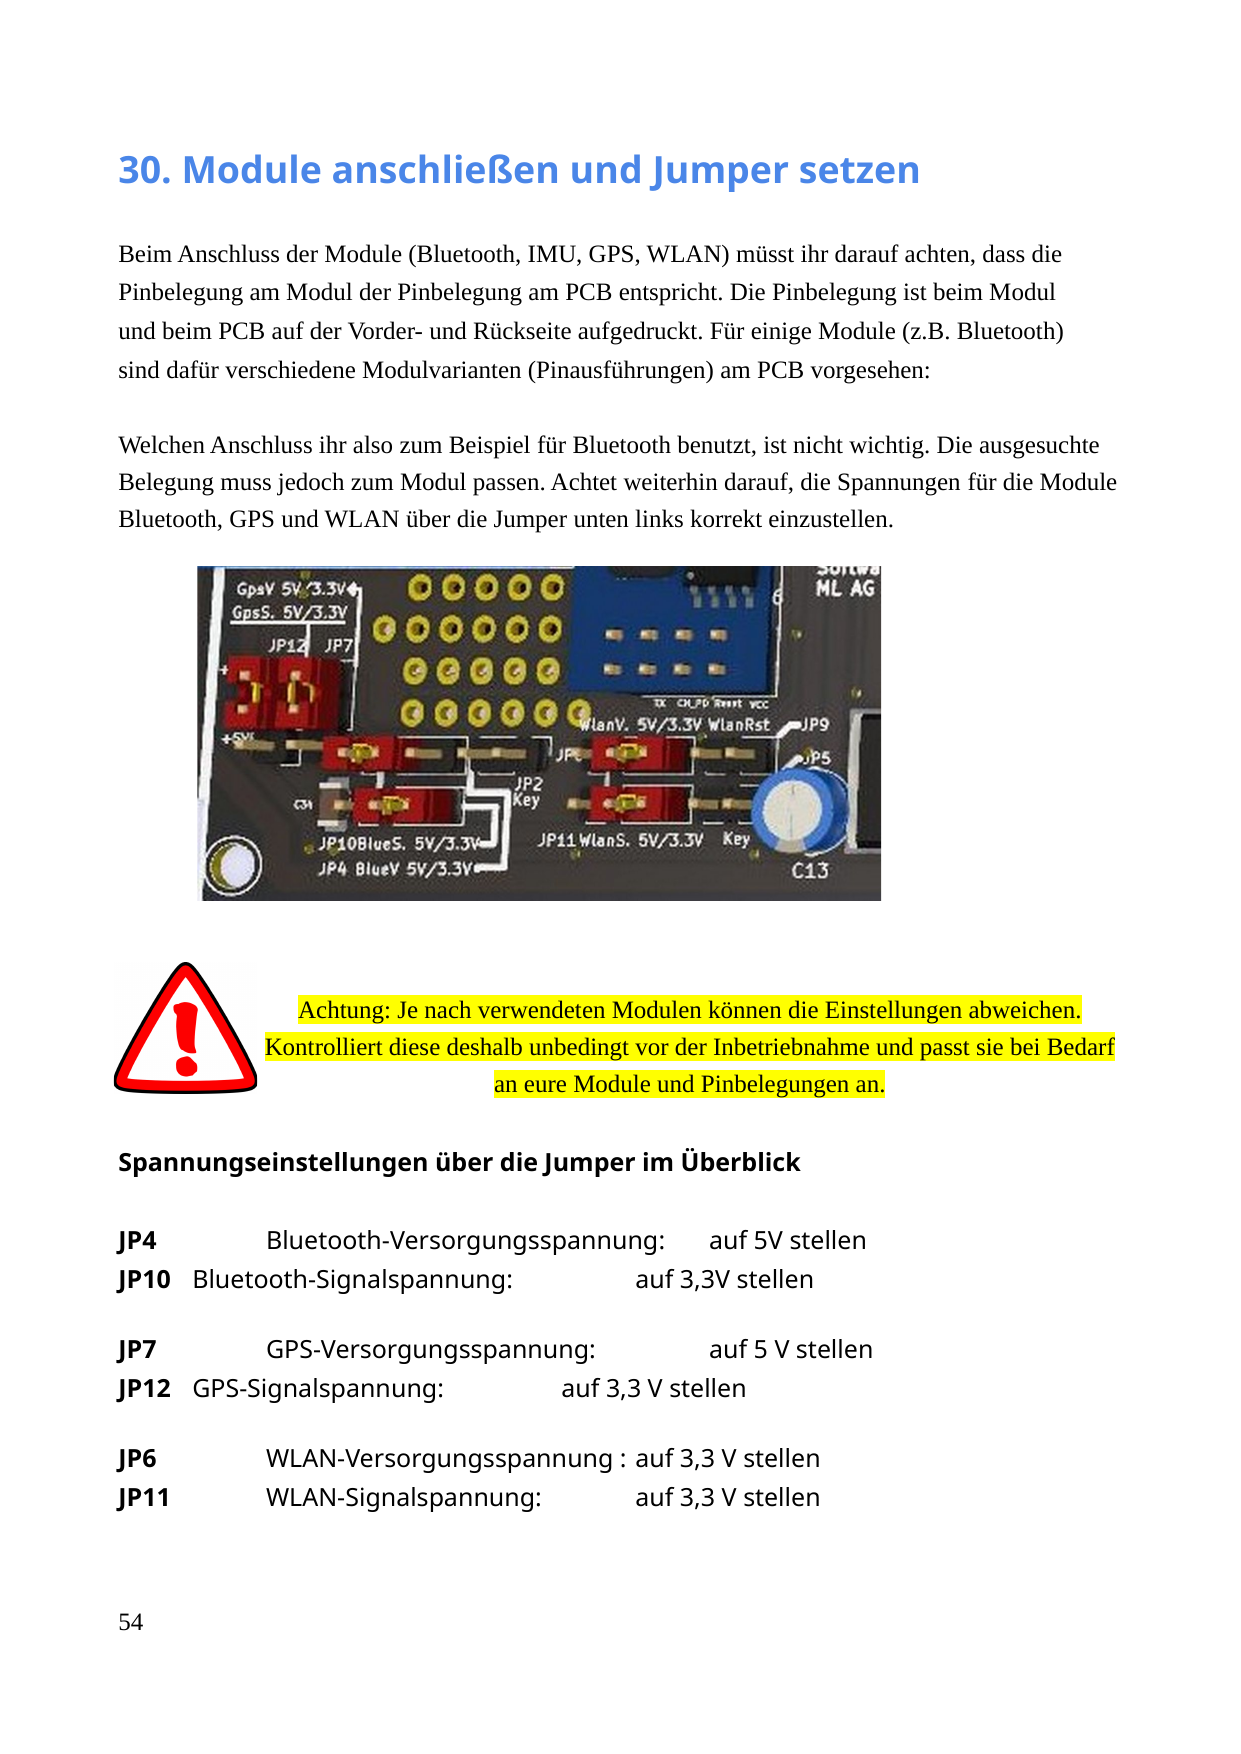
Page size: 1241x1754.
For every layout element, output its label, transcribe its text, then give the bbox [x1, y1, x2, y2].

text Beim Anschluss der Module (Bluetooth, IMU, GPS, WLAN) müsst ihr darauf achten, dass die [118, 238, 1122, 269]
text JP12 GPS-Signalspannung: auf 3,3 V stellen [118, 1372, 1122, 1403]
text JP4 Bluetooth-Versorgungsspannung: auf 5V stellen [118, 1224, 1122, 1255]
text JP6 WLAN-Versorgungsspannung : auf 3,3 V stellen [118, 1412, 1122, 1474]
picture [197, 566, 882, 901]
text JP11 WLAN-Signalspannung: auf 3,3 V stellen [118, 1482, 1122, 1513]
text Achtung: Je nach verwendeten Modulen können die Einstellungen abweichen. Kontrolliert diese deshalb unbedingt vor der Inbetriebnahme und passt sie bei Bedarf an eure Module und Pinbelegungen an. [118, 989, 1122, 1100]
text JP10 Bluetooth-Signalspannung: auf 3,3V stellen [118, 1263, 1122, 1294]
text sind dafür verschiedene Modulvarianten (Pinausführungen) am PCB vorgesehen: [118, 353, 1122, 416]
text und beim PCB auf der Vorder- und Rückseite aufgedruckt. Für einige Module (z.B. Bluetooth) [118, 314, 1122, 345]
text Spannungseinstellungen über die Jumper im Überblick [118, 1146, 1122, 1177]
picture [113, 962, 258, 1094]
text Welchen Anschluss ihr also zum Beispiel für Bluetooth benutzt, ist nicht wichtig. Die ausgesuchte Belegung muss jedoch zum Modul passen. Achtet weiterhin darauf, die Spannungen für die Module Bluetooth, GPS und WLAN über die Jumper unten links korrekt einzustellen. [118, 423, 1122, 535]
subtitle 30. Module anschließen und Jumper setzen [118, 143, 1122, 194]
text Pinbelegung am Modul der Pinbelegung am PCB entspricht. Die Pinbelegung ist beim Modul [118, 275, 1122, 306]
text JP7 GPS-Versorgungsspannung: auf 5 V stellen [118, 1302, 1122, 1364]
